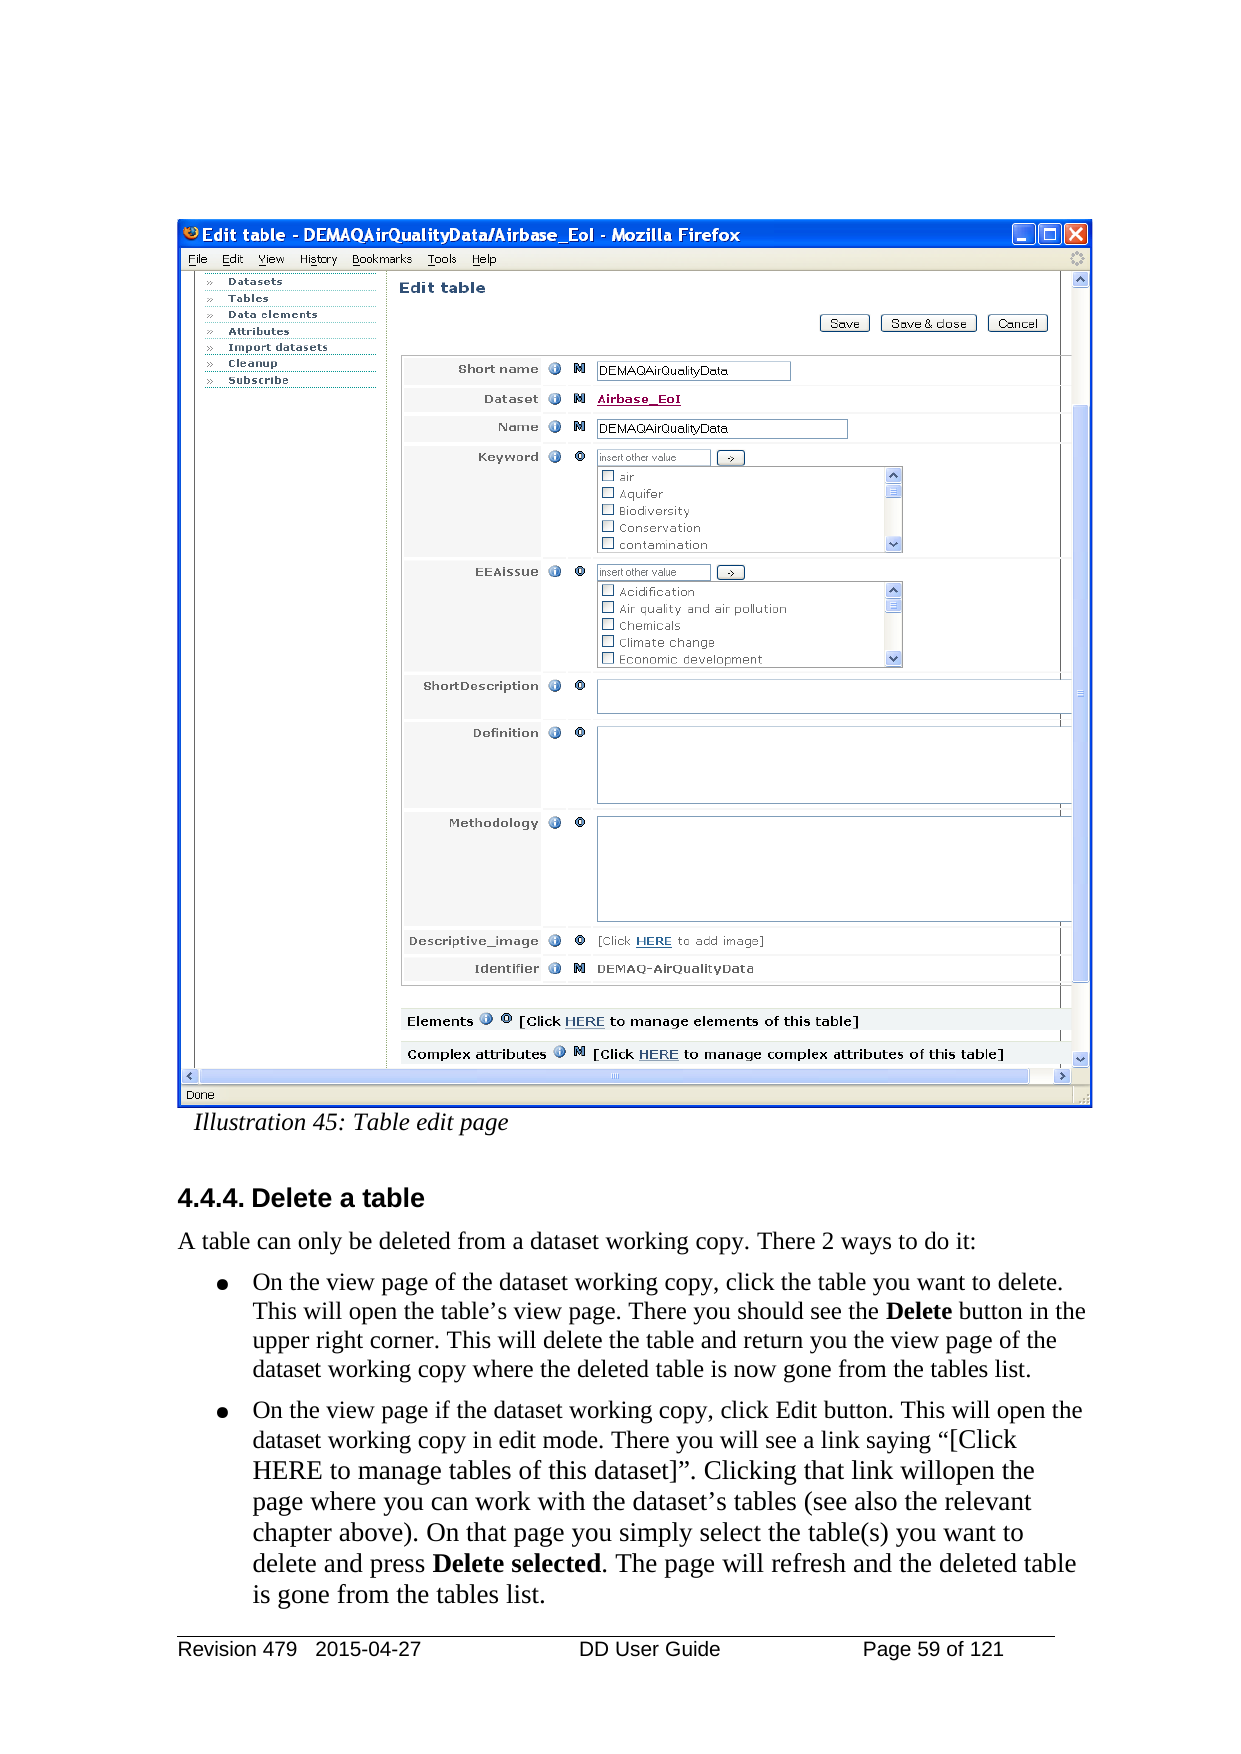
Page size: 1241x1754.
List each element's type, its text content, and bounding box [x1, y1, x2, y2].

list On the view page of the dataset working copy, click the table you want to delete. This will open the table’s view page. There you should see the Delete button in the upper right corner. This will delete the table and return you the view page of the dataset working copy where the deleted table is now gone from the tables list. [215, 1266, 1092, 1383]
subtitle Delete a table [177, 1182, 1092, 1213]
text Illustration 45: Table edit page [194, 1108, 1076, 1136]
picture [177, 219, 1093, 1108]
text A table can only be deleted from a dataset working copy. There 2 ways to do it: [177, 1226, 1092, 1255]
list On the view page if the dataset working copy, click Edit button. This will open the dataset working copy in edit mode. There you will see a link saying “[Click HERE to manage tables of this dataset]”. Clicking that link willopen the page where you can work with the dataset’s tables (see also the relevant chapter above). On that page you simply select the table(s) you want to delete and press Delete selected. The page will refresh and the deleted table is gone from the tables list. [215, 1394, 1092, 1610]
